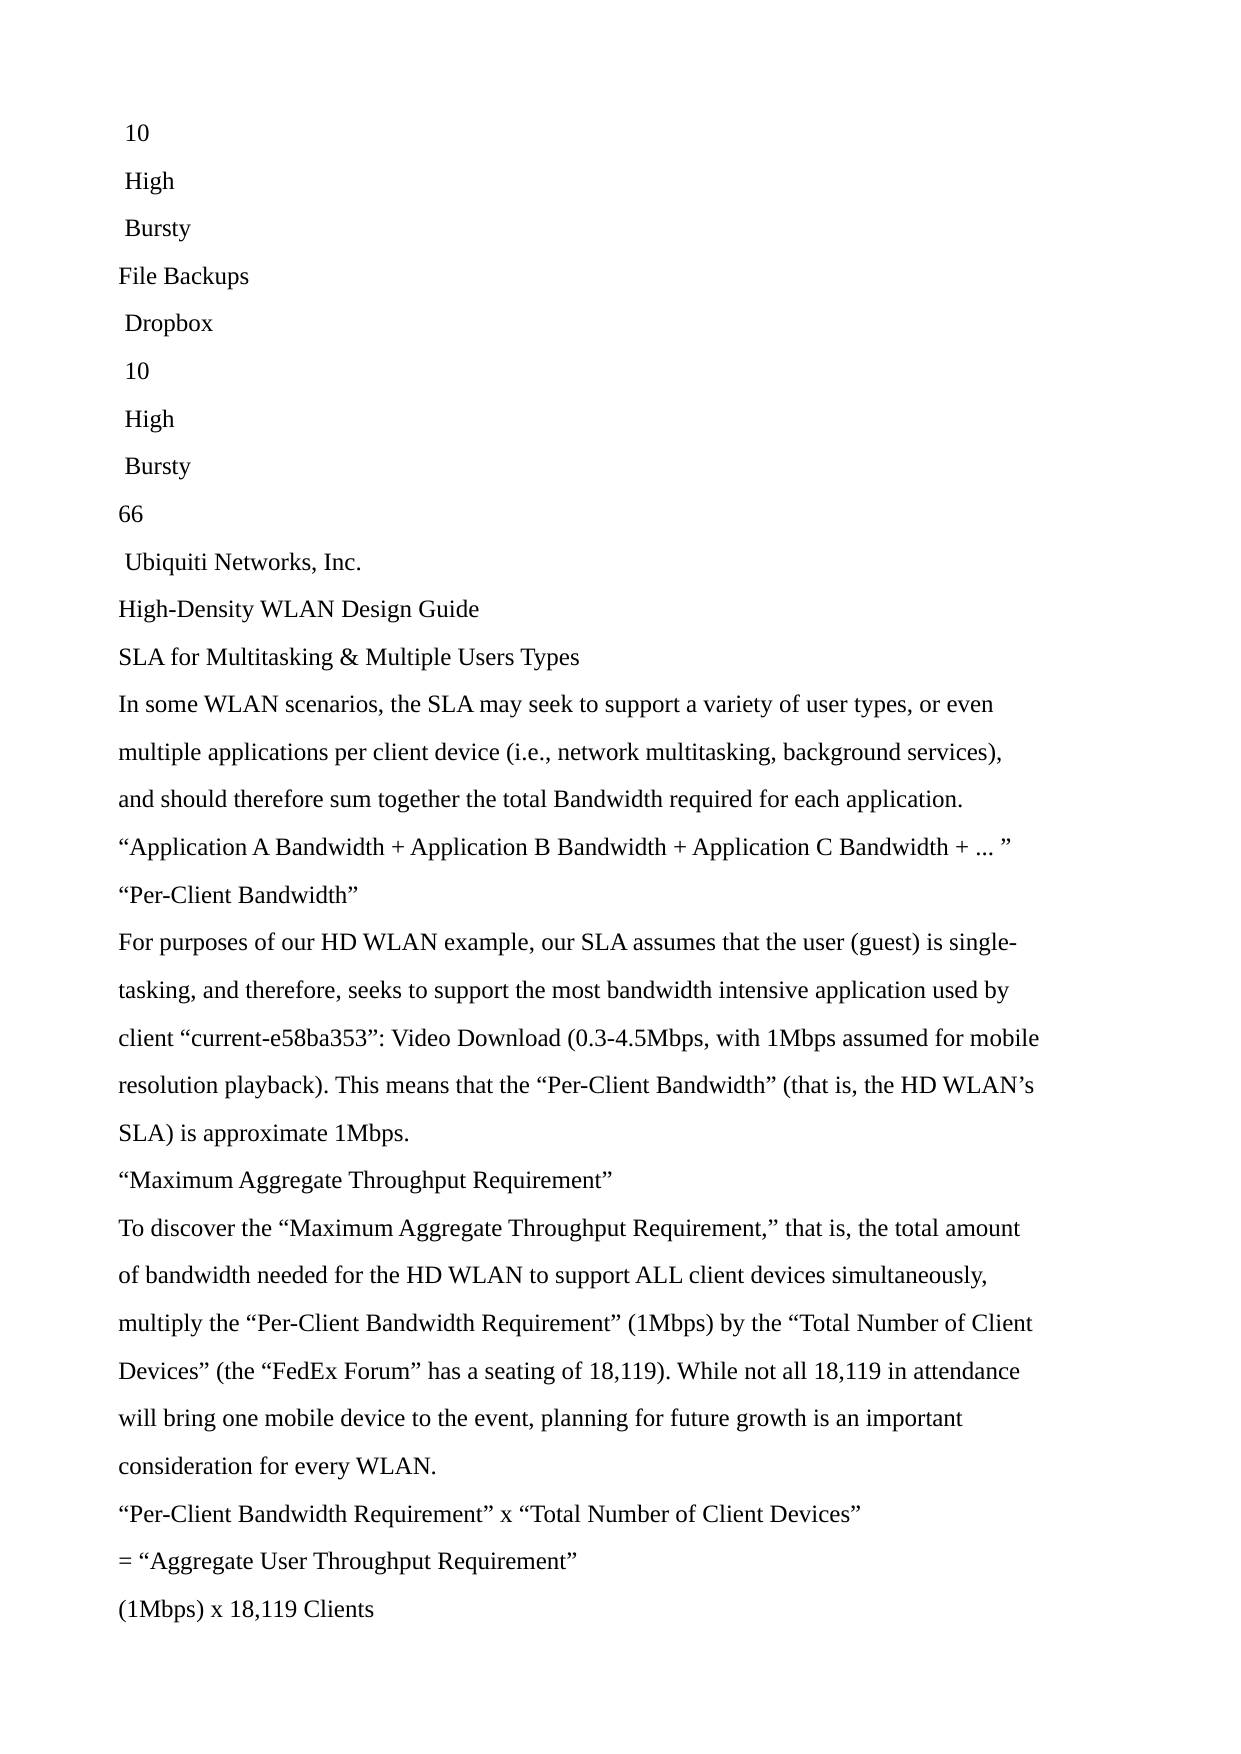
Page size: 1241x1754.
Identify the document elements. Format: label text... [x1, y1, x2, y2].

text File Backups [118, 261, 1122, 290]
text 10 [118, 118, 1122, 147]
text multiple applications per client device (i.e., network multitasking, background services), [118, 737, 1122, 766]
text High-Density WLAN Design Guide [118, 594, 1122, 623]
text “Application A Bandwidth + Application B Bandwidth + Application C Bandwidth + ... ” [118, 832, 1122, 861]
text and should therefore sum together the total Bandwidth required for each application. [118, 784, 1122, 813]
text = “Aggregate User Throughput Requirement” [118, 1546, 1122, 1575]
text tasking, and therefore, seeks to support the most bandwidth intensive application used by [118, 975, 1122, 1004]
text “Per-Client Bandwidth Requirement” x “Total Number of Client Devices” [118, 1499, 1122, 1527]
text Bursty [118, 451, 1122, 480]
text Bursty [118, 213, 1122, 242]
text SLA) is approximate 1Mbps. [118, 1118, 1122, 1147]
text High [118, 166, 1122, 194]
text Ubiquiti Networks, Inc. [118, 547, 1122, 575]
text Devices” (the “FedEx Forum” has a seating of 18,119). While not all 18,119 in attendance [118, 1356, 1122, 1384]
text For purposes of our HD WLAN example, our SLA assumes that the user (guest) is single- [118, 927, 1122, 956]
text resolution playback). This means that the “Per-Client Bandwidth” (that is, the HD WLAN’s [118, 1070, 1122, 1099]
text (1Mbps) x 18,119 Clients [118, 1594, 1122, 1623]
text High [118, 404, 1122, 432]
text client “current-e58ba353”: Video Download (0.3-4.5Mbps, with 1Mbps assumed for mobile [118, 1023, 1122, 1051]
text SLA for Multitasking & Multiple Users Types [118, 642, 1122, 671]
text of bandwidth needed for the HD WLAN to support ALL client devices simultaneously, [118, 1261, 1122, 1289]
text “Per-Client Bandwidth” [118, 880, 1122, 908]
text 66 [118, 499, 1122, 528]
text Dropbox [118, 308, 1122, 337]
text multiply the “Per-Client Bandwidth Requirement” (1Mbps) by the “Total Number of Client [118, 1308, 1122, 1337]
text In some WLAN scenarios, the SLA may seek to support a variety of user types, or even [118, 689, 1122, 718]
text 10 [118, 356, 1122, 385]
text To discover the “Maximum Aggregate Throughput Requirement,” that is, the total amount [118, 1213, 1122, 1242]
text consideration for every WLAN. [118, 1451, 1122, 1480]
text will bring one mobile device to the event, planning for future growth is an important [118, 1403, 1122, 1432]
text “Maximum Aggregate Throughput Requirement” [118, 1165, 1122, 1194]
